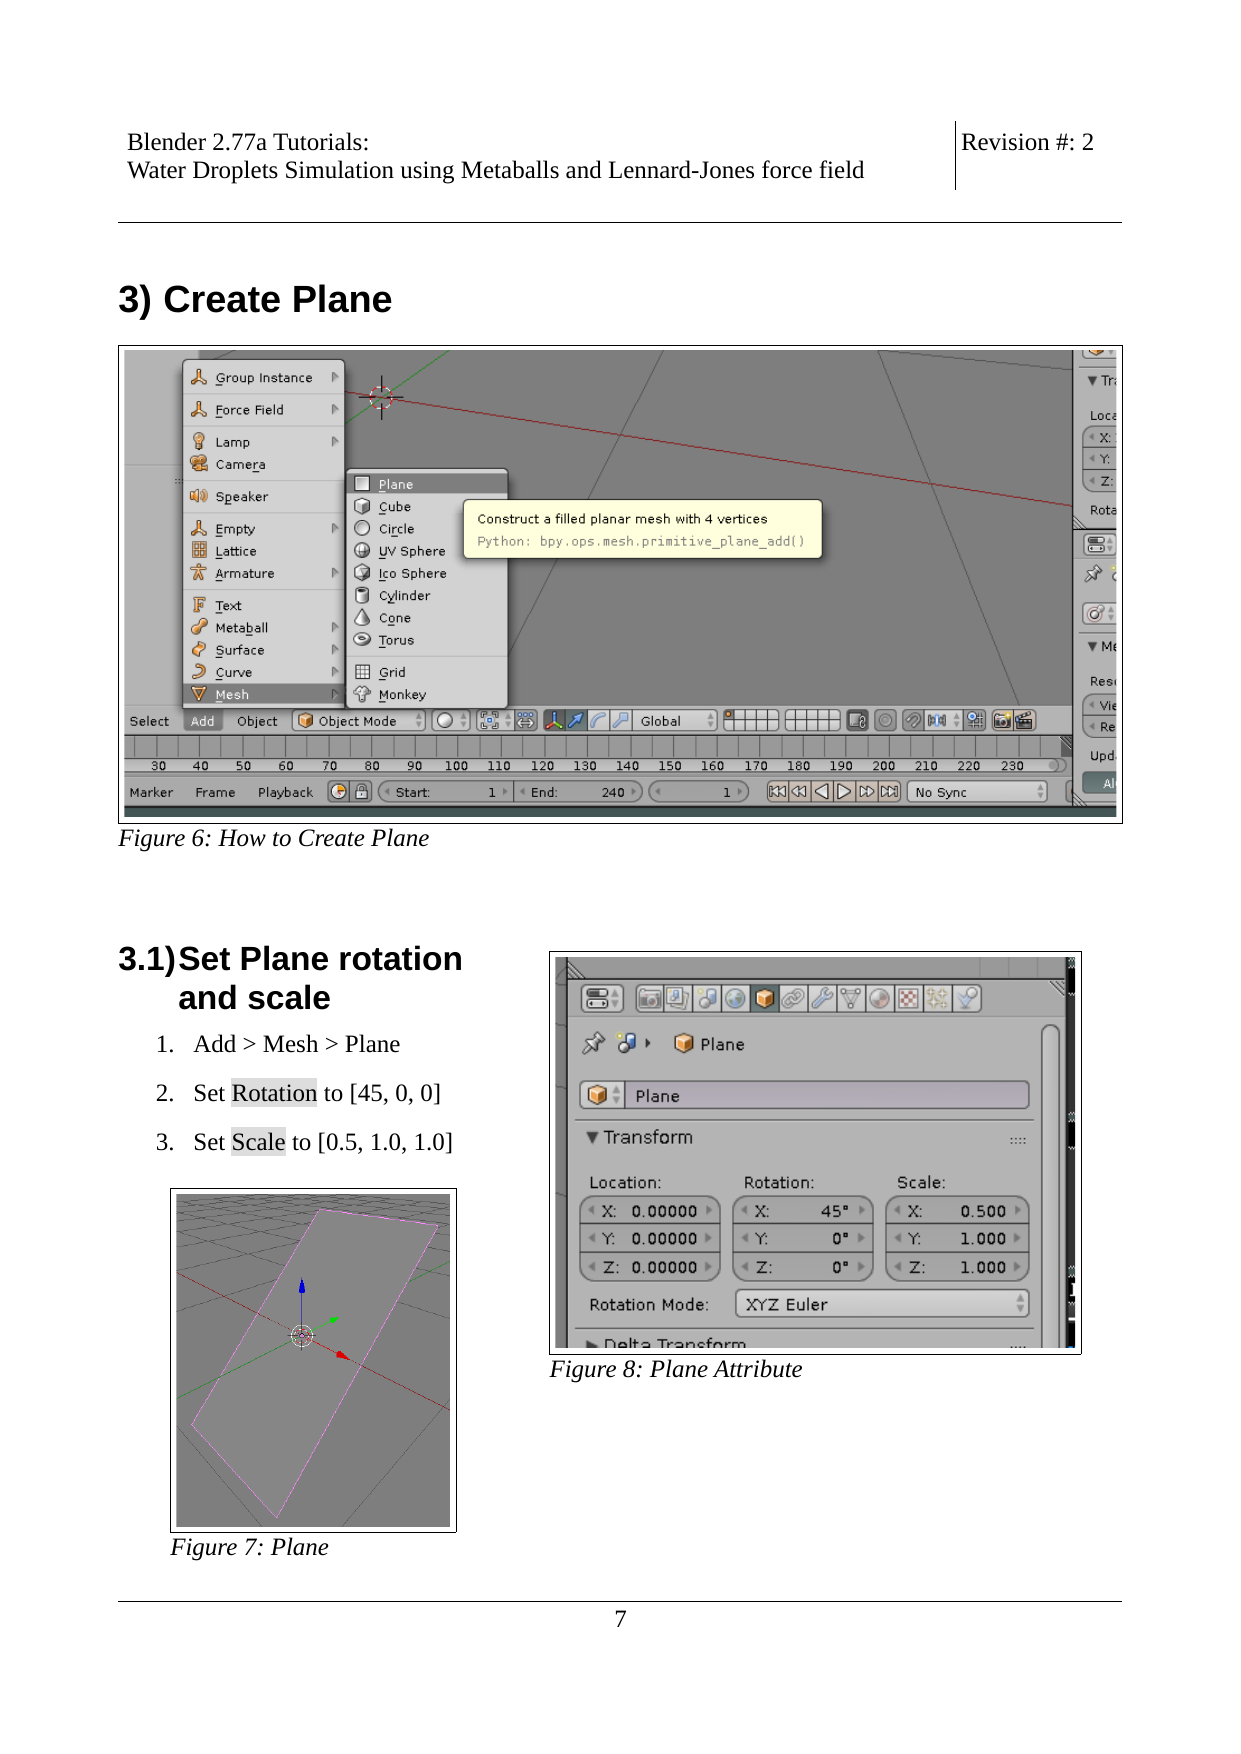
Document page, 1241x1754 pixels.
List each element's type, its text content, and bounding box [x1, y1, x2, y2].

subtitle Set Plane rotation and scale [118, 939, 508, 1016]
text [171, 1189, 456, 1532]
list Add > Mesh > Plane [156, 1029, 508, 1058]
text Figure 6: How to Create Plane [118, 824, 1122, 852]
list Set Scale to [0.5, 1.0, 1.0] [156, 1127, 508, 1156]
picture [555, 957, 1075, 1348]
list Set Rotation to [45, 0, 0] [156, 1078, 508, 1107]
text [550, 952, 1081, 1354]
picture [124, 350, 1117, 817]
picture [176, 1194, 450, 1527]
text Figure 8: Plane Attribute [549, 1355, 1081, 1383]
text [119, 346, 1122, 823]
text Figure 7: Plane [170, 1533, 456, 1561]
subtitle Create Plane [118, 276, 1122, 320]
